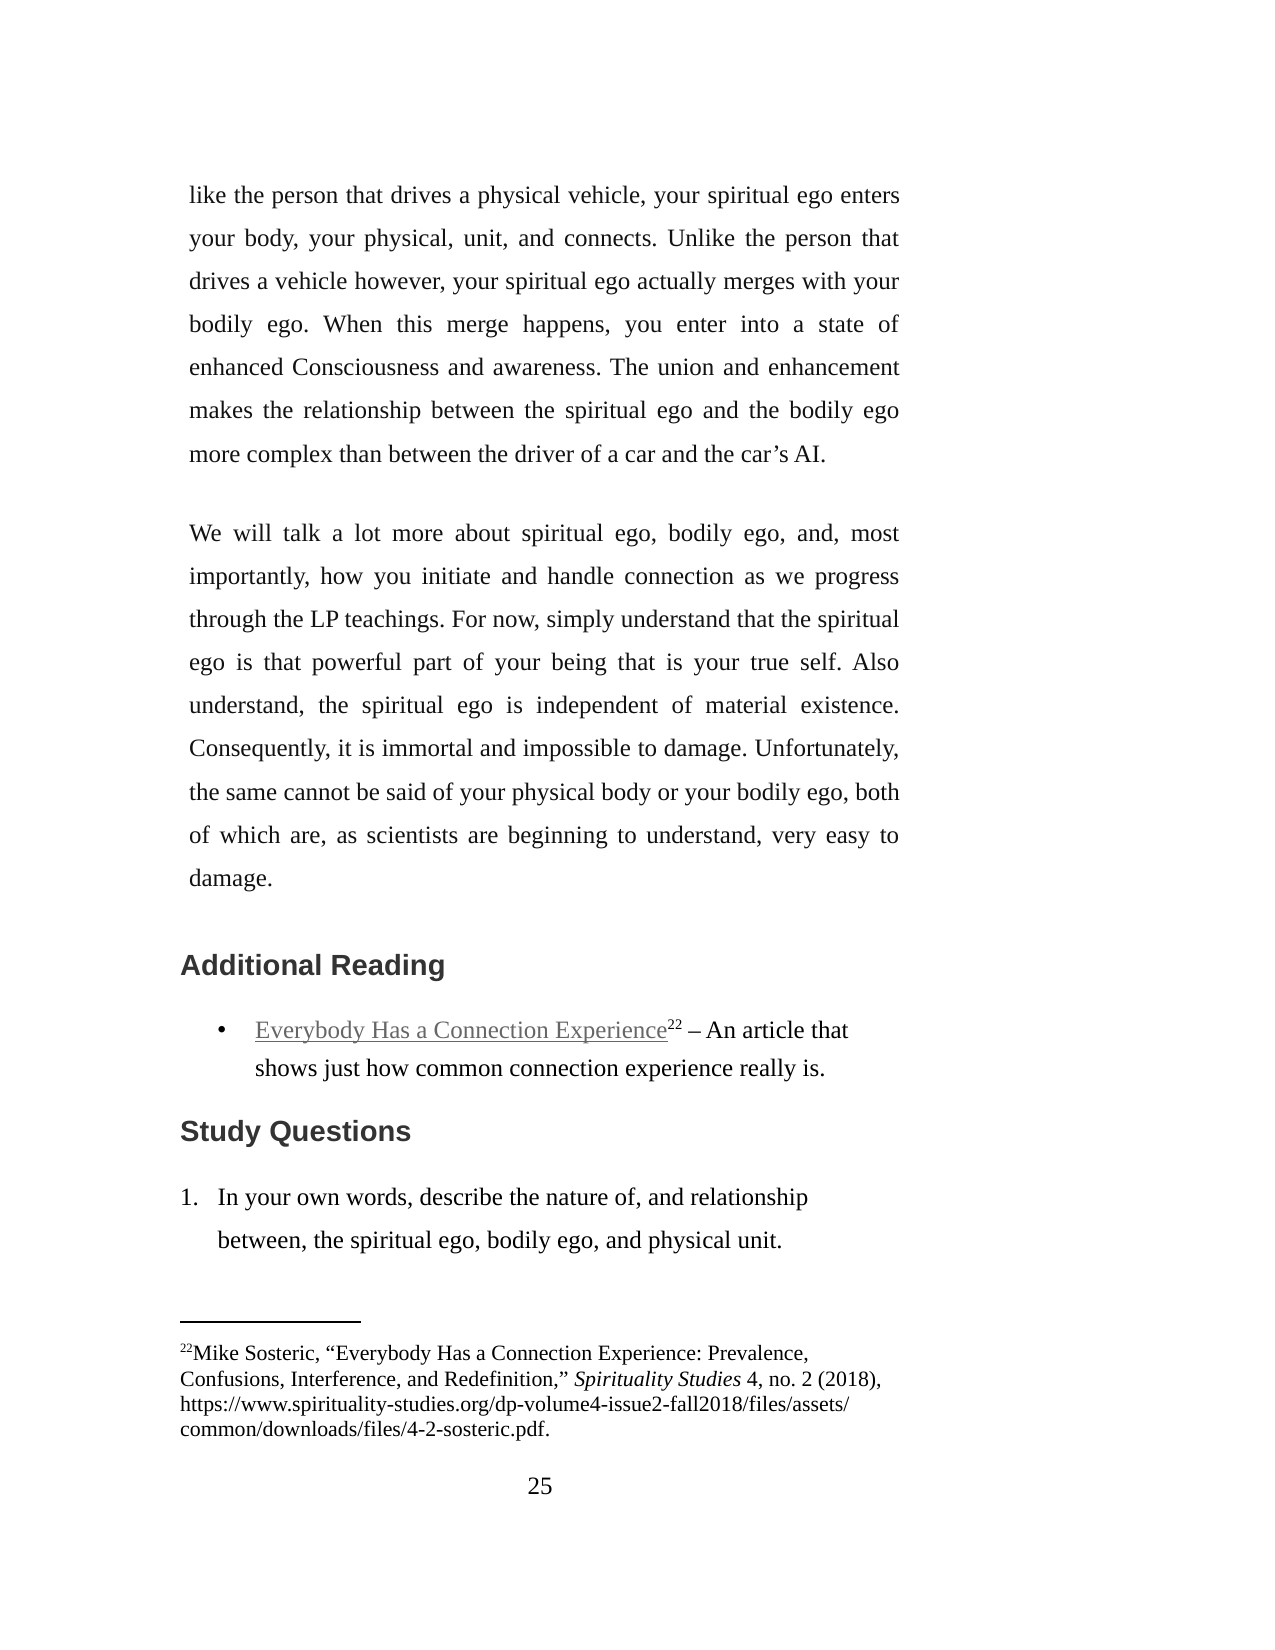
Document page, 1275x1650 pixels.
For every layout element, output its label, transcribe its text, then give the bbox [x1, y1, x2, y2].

list Mike Sosteric, “Everybody Has a Connection Experience: Prevalence, Confusions, Interference, and Redefinition,” Spirituality Studies 4, no. 2 (2018), https://www.spirituality-studies.org/dp-volume4-issue2-fall2018/files/assets/common/downloads/files/4-2-sosteric.pdf. [551, 1340, 900, 1441]
list In your own words, describe the nature of, and relationship between, the spiritual ego, bodily ego, and physical unit. [180, 1182, 900, 1253]
subtitle Additional Reading [180, 948, 900, 982]
list Everybody Has a Connection Experience – An article that shows just how common connection experience really is. [217, 1016, 900, 1082]
text like the person that drives a physical vehicle, your spiritual ego enters your body, your physical, unit, and connects. Unlike the person that drives a vehicle however, your spiritual ego actually merges with your bodily ego. When this merge happens, you enter into a state of enhanced Consciousness and awareness. The union and enhancement makes the relationship between the spiritual ego and the bodily ego more complex than between the driver of a car and the car’s AI. [189, 180, 900, 467]
subtitle Study Questions [180, 1114, 900, 1148]
text We will talk a lot more about spiritual ego, bodily ego, and, most importantly, how you initiate and handle connection as we progress through the LP teachings. For now, simply understand that the spiritual ego is that powerful part of your being that is your true self. Also understand, the spiritual ego is independent of material existence. Consequently, it is immortal and impossible to damage. Unfortunately, the same cannot be said of your physical body or your bodily ego, both of which are, as scientists are beginning to understand, very easy to damage. [189, 518, 900, 892]
